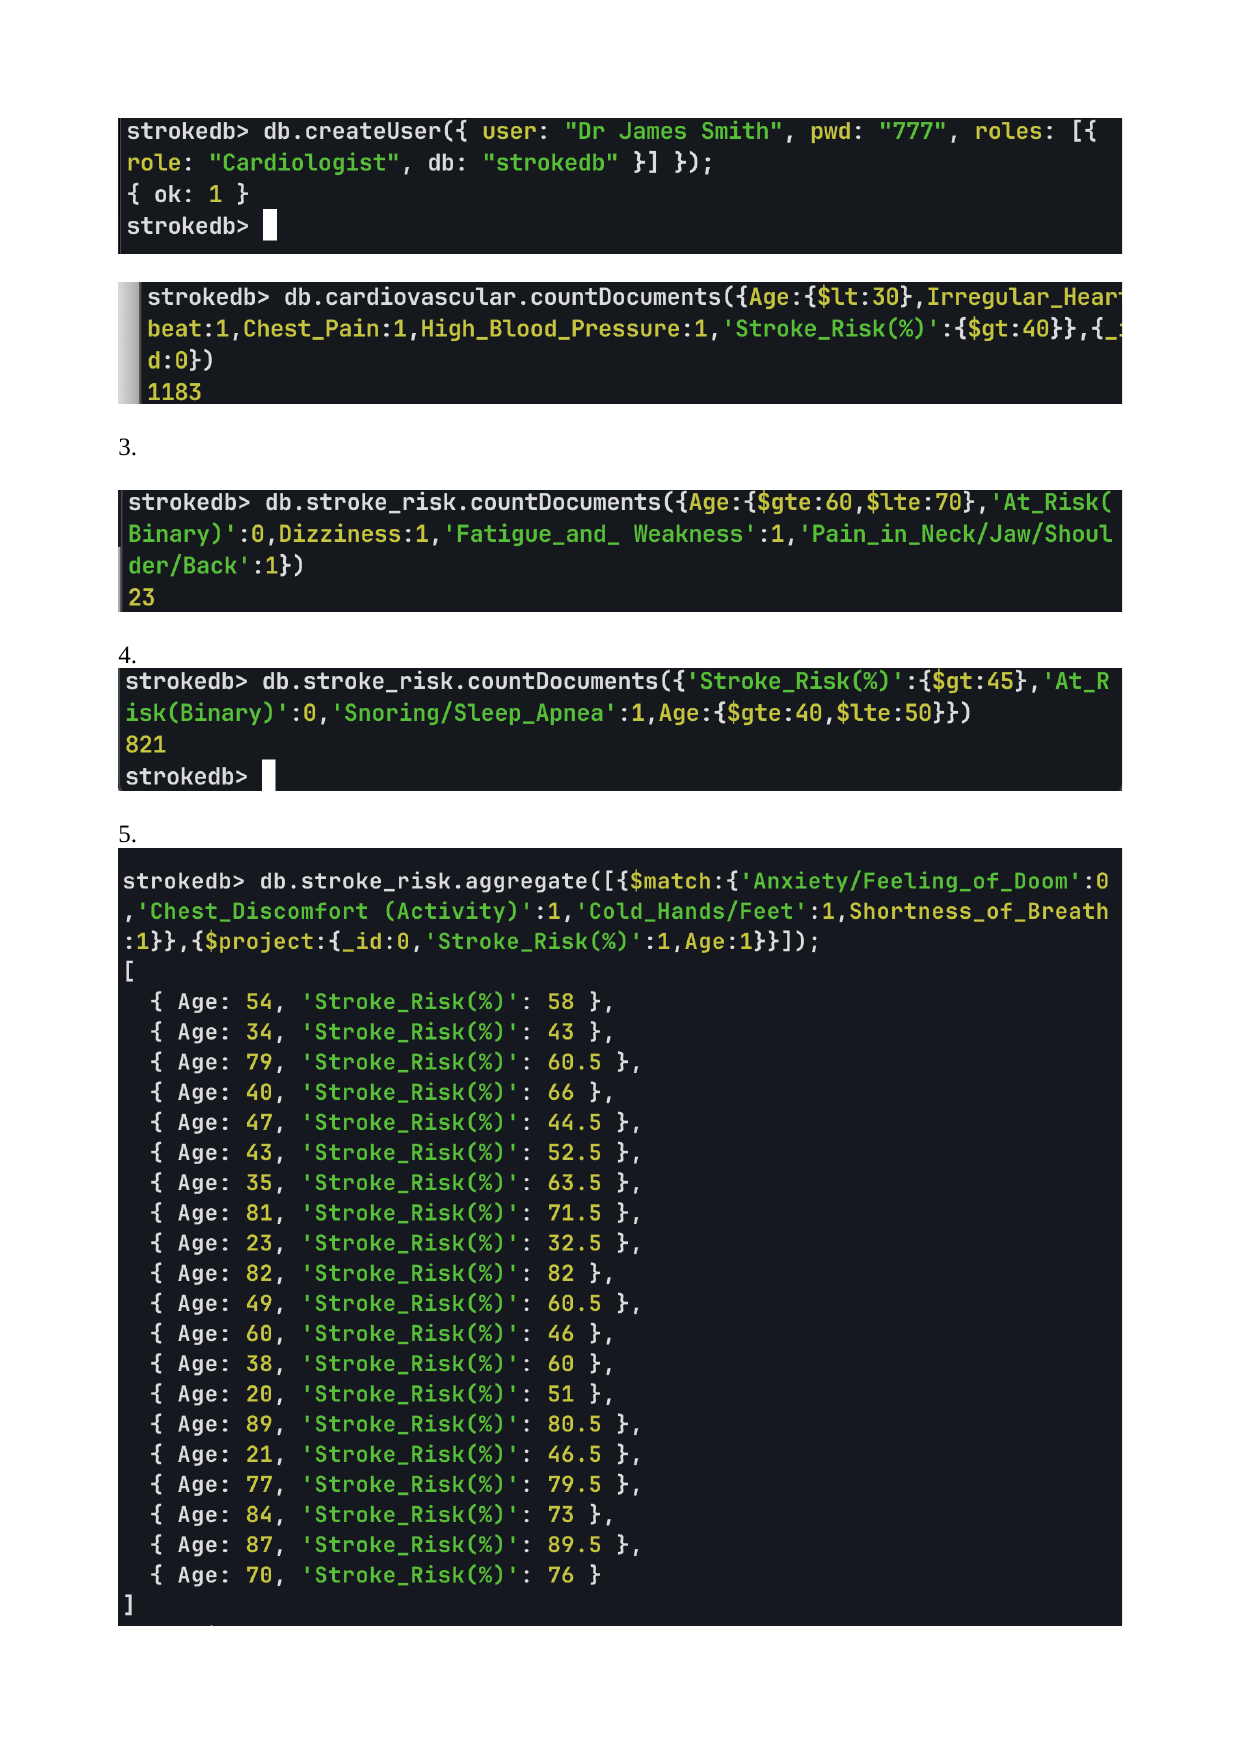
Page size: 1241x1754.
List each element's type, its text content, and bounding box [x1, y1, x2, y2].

picture [118, 848, 1123, 1626]
text 3. [118, 432, 1122, 461]
picture [118, 118, 1123, 254]
picture [118, 490, 1123, 612]
picture [118, 282, 1123, 404]
text 5. [118, 819, 1122, 848]
picture [118, 668, 1123, 791]
text 4. [118, 640, 1122, 668]
